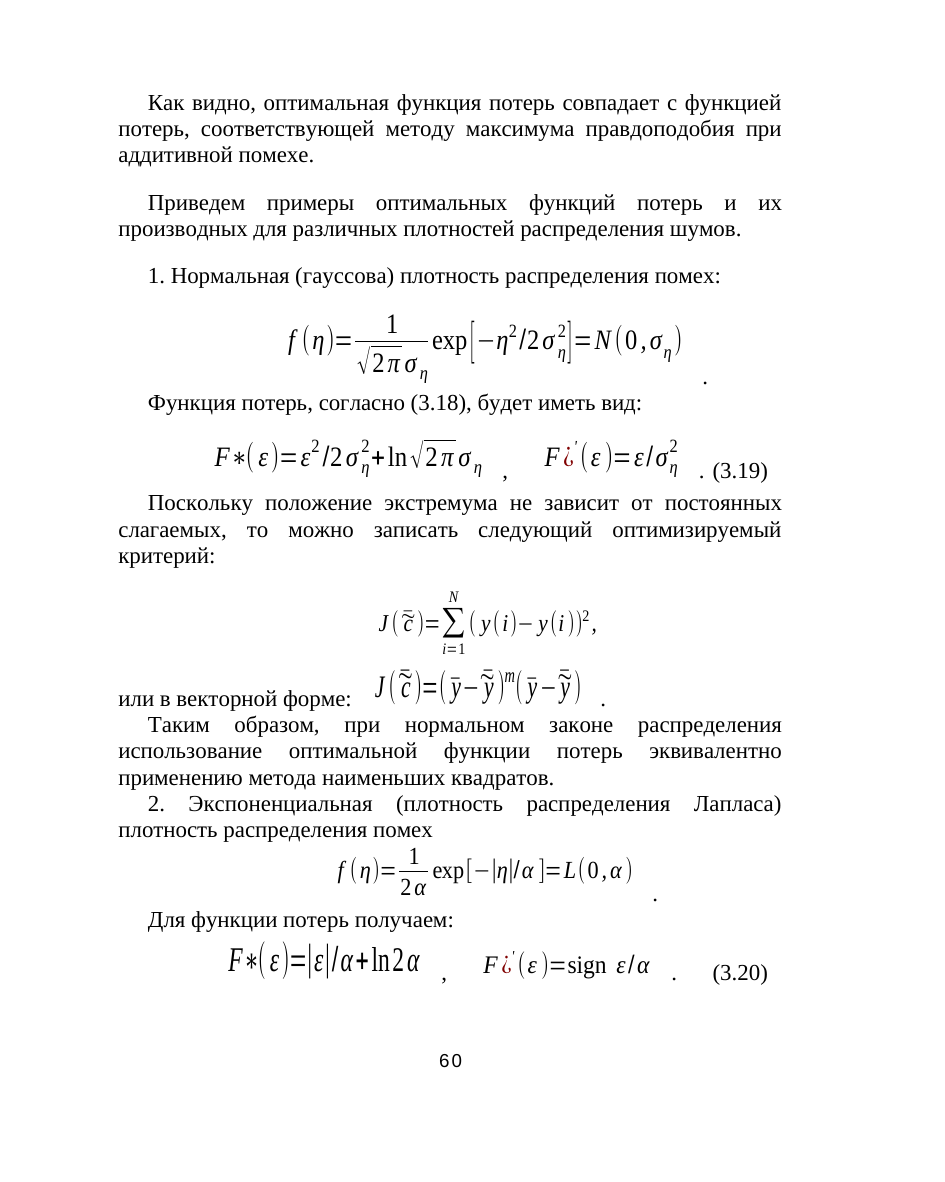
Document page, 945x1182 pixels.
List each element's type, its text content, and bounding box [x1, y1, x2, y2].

text или в векторной форме: . [118, 664, 783, 711]
text Функция потерь, согласно (3.18), будет иметь вид: [118, 389, 783, 416]
text 1. Нормальная (гауссова) плотность распределения помех: [118, 262, 783, 288]
text , . (3.19) [118, 436, 783, 483]
text Для функции потерь получаем: [118, 906, 783, 932]
text Поскольку положение экстремума не зависит от постоянных слагаемых, то можно записать следующий оптимизируемый критерий: [118, 489, 783, 568]
text Как видно, оптимальная функция потерь совпадает с функцией потерь, соответствующей методу максимума правдоподобия при аддитивной помехе. [118, 89, 783, 168]
text 2. Экспоненциальная (плотность распределения Лапласа) плотность распределения помех [118, 790, 783, 843]
text , . (3.20) [118, 939, 783, 985]
text Приведем примеры оптимальных функций потерь и их производных для различных плотностей распределения шумов. [118, 188, 783, 241]
text . [118, 309, 783, 389]
text . [118, 843, 783, 906]
text Таким образом, при нормальном законе распределения использование оптимальной функции потерь эквивалентно применению метода наименьших квадратов. [118, 711, 783, 790]
